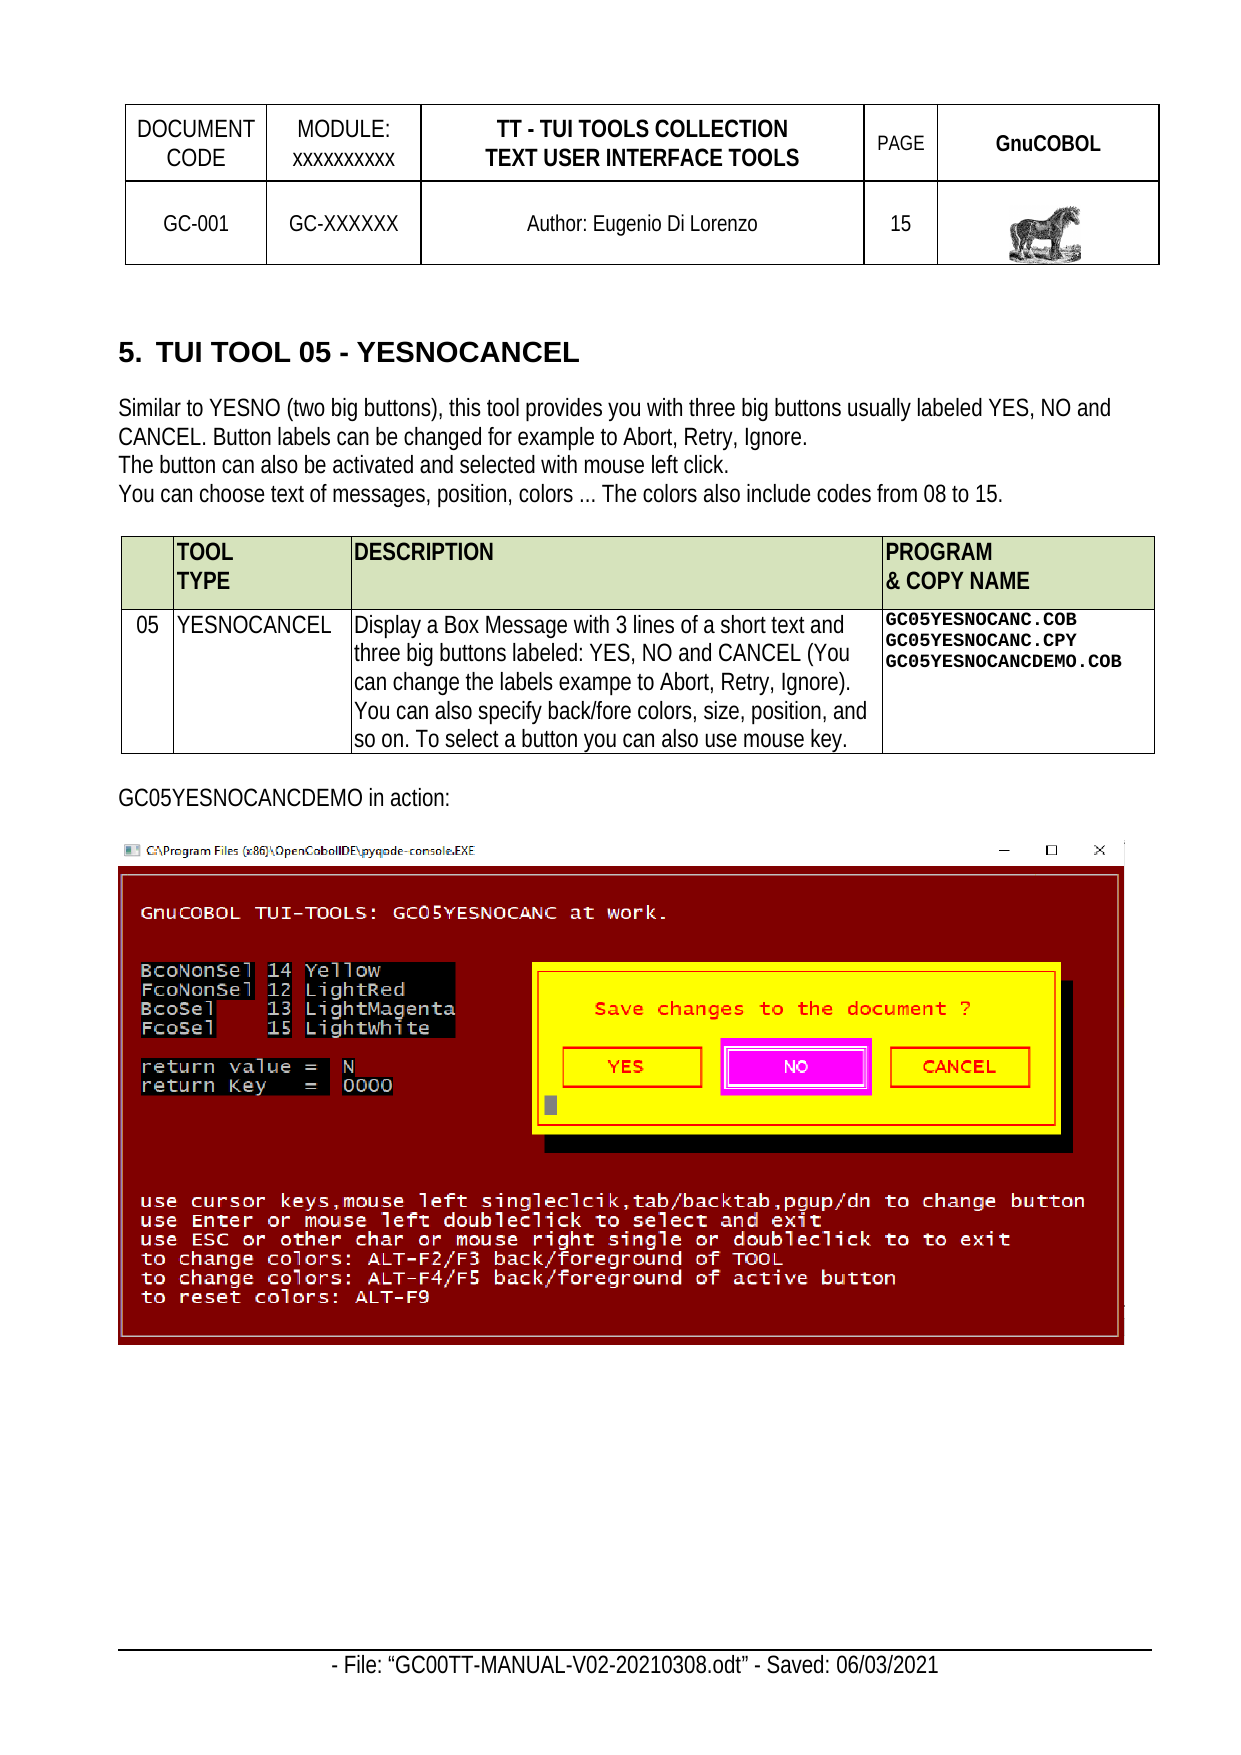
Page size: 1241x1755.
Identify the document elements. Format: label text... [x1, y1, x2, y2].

table_header TOOL TYPE [174, 537, 351, 609]
table_header [122, 537, 173, 609]
table_header PROGRAM & COPY NAME [883, 537, 1154, 609]
text Similar to YESNO (two big buttons), this tool provides you with three big buttons usually labeled YES, NO and CANCEL. Button labels can be changed for example to Abort, Retry, Ignore. The button can also be activated and selected with mouse left click. You can choose text of messages, position, colors ... The colors also include codes from 08 to 15. [118, 375, 1152, 536]
table_cell YESNOCANCEL [174, 610, 351, 753]
table_cell Display a Box Message with 3 lines of a short text and three big buttons labeled: YES, NO and CANCEL (You can change the labels exampe to Abort, Retry, Ignore). You can also specify back/fore colors, size, position, and so on. To select a button you can also use mouse key. [352, 610, 882, 753]
table_cell GC05YESNOCANC.COB GC05YESNOCANC.CPY GC05YESNOCANCDEMO.COB [883, 610, 1154, 753]
subtitle TUI TOOL 05 - YESNOCANCEL [118, 335, 1152, 368]
text GC05YESNOCANCDEMO in action: [118, 783, 1152, 811]
table_cell 05 [122, 610, 173, 753]
table_header DESCRIPTION [352, 537, 882, 609]
